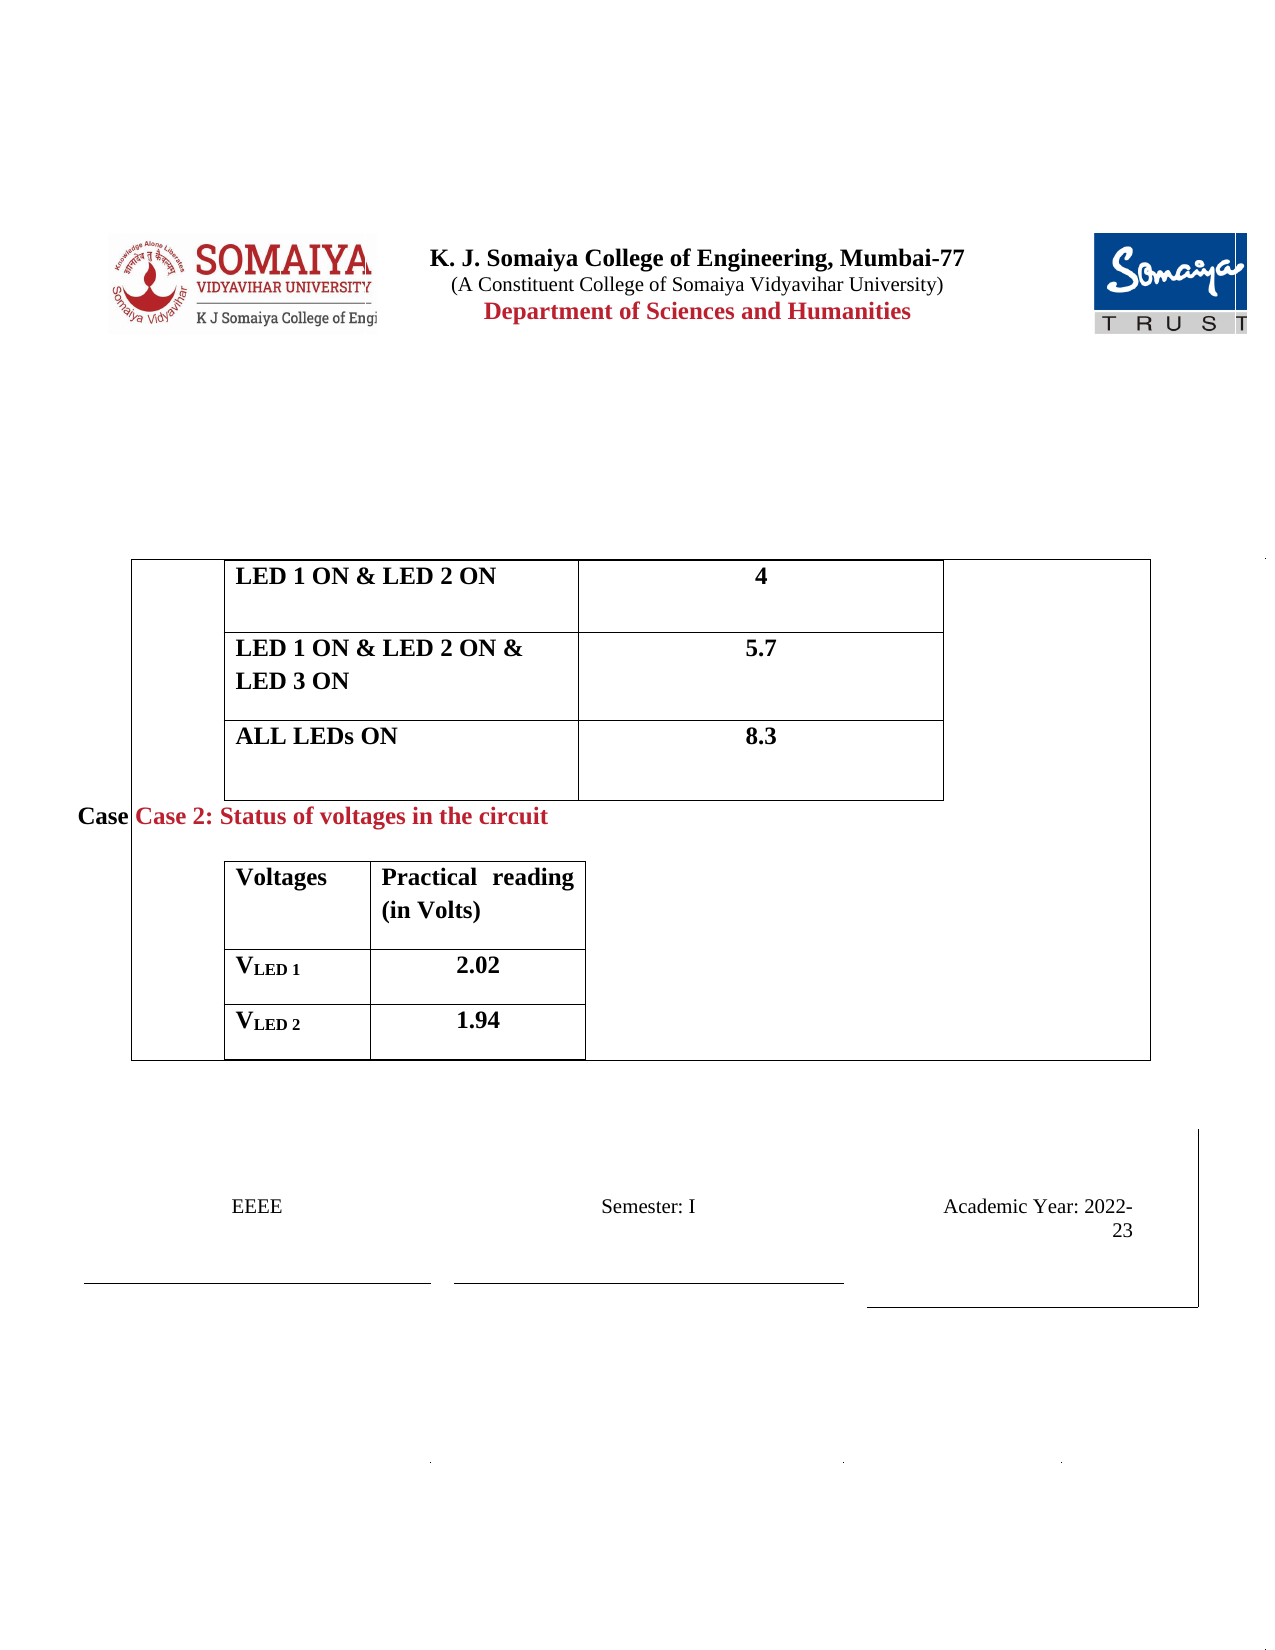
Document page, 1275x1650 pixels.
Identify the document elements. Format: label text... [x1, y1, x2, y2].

table_cell 4 [579, 561, 943, 632]
table_cell LED 1 ON & LED 2 ON & LED 3 ON [225, 633, 578, 720]
table_cell ALL LEDs ON [225, 721, 578, 800]
table_cell 5.7 [579, 633, 943, 720]
table_cell VLED 2 [225, 1005, 370, 1059]
table_cell LED 1 ON & LED 2 ON [225, 561, 578, 632]
table_cell 2.02 [371, 950, 585, 1004]
table_cell 1.94 [371, 1005, 585, 1059]
table_header Practical reading (in Volts) [371, 862, 585, 949]
table_cell VLED 1 [225, 950, 370, 1004]
table_cell Observation Table 1 ( Task 1) Calulations (Task1): Calclaute Va and Vb using the formula given below: =(5.5*9)/6.5=7.6 V =(3.3*9)/6.5=4.5 V =9/6.5=1.38 A Observation Table 2 Calculations (Task2): Calculate I1, I2, I3 and IS using the formula given below: Observation (Task 3): Case 1 : LED just turn’s ON Case 2 : LED turn’s ON ( glows brightly) Observations (Task4): Case 1 : Supply Voltage Levels recording Case Case 2: Status of voltages in the circuit Screenshot of Output: [132, 560, 1150, 1060]
table_cell 8.3 [579, 721, 943, 800]
table_header Voltages [225, 862, 370, 949]
